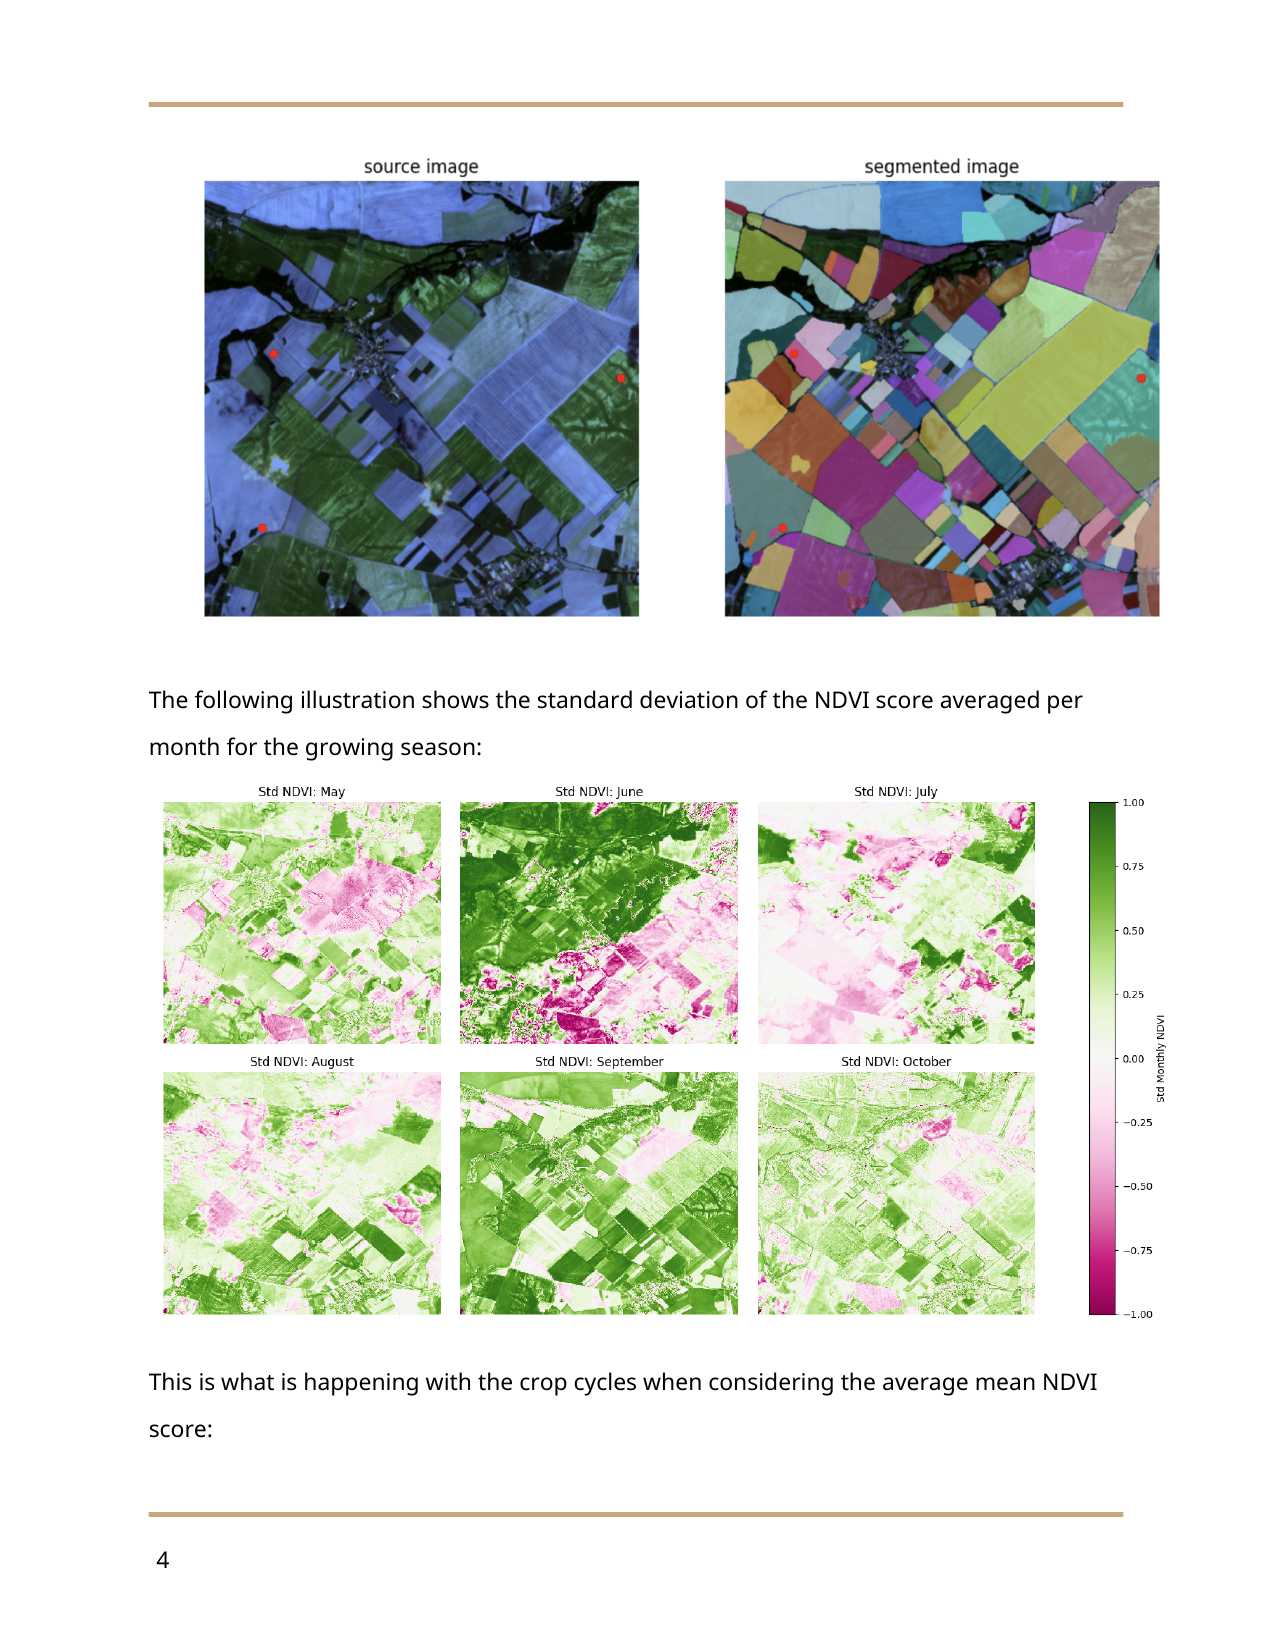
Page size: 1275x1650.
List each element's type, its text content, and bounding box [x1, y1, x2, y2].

picture [148, 150, 1197, 647]
picture [148, 1512, 1124, 1517]
picture [148, 102, 1124, 107]
text This is what is happening with the crop cycles when considering the average mean NDVI score: [148, 1366, 1125, 1444]
picture [148, 777, 1184, 1330]
text The following illustration shows the standard deviation of the NDVI score averaged per month for the growing season: [148, 683, 1125, 777]
